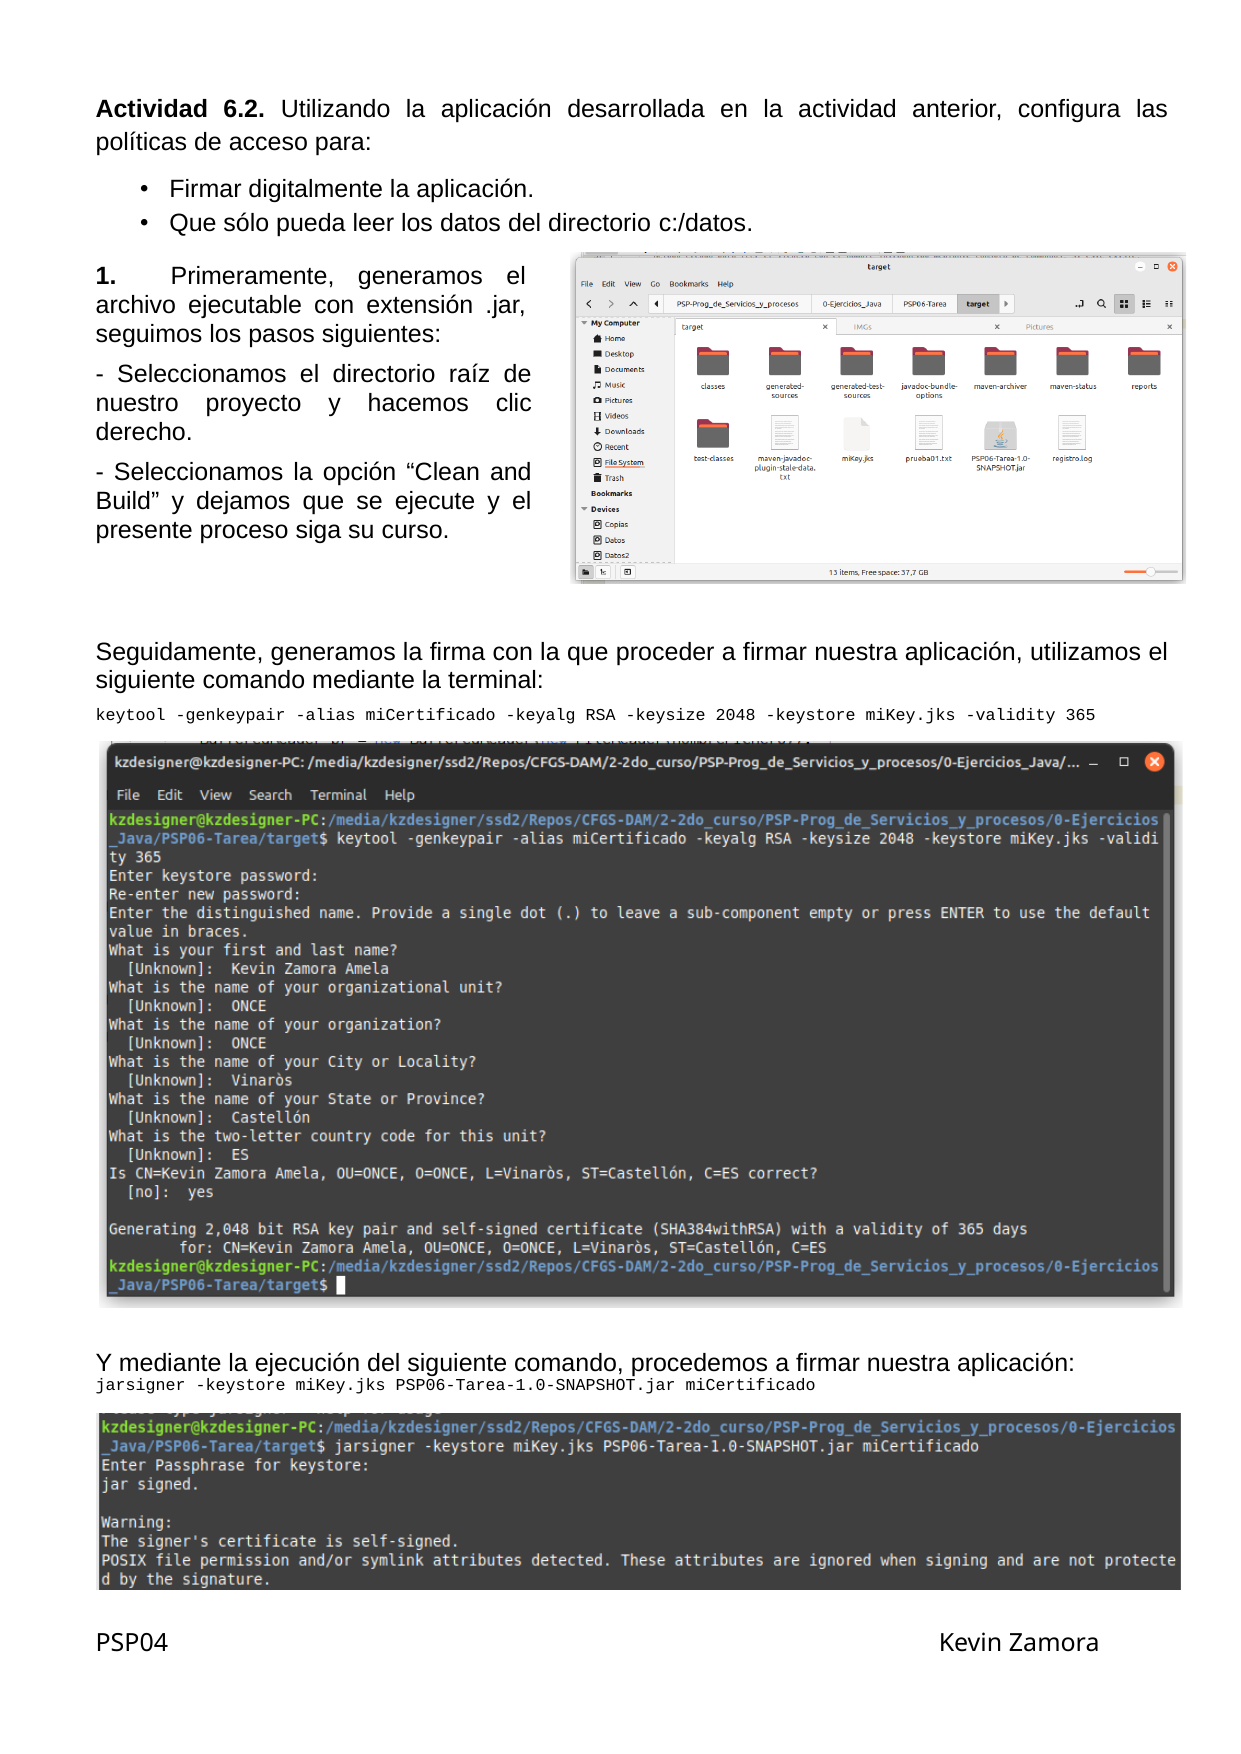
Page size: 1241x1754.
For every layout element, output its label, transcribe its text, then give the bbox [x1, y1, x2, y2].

text - Seleccionamos la opción “Clean and Build” y dejamos que se ejecute y el presente proceso siga su curso. [95, 457, 532, 544]
list Primeramente, generamos el archivo ejecutable con extensión .jar, seguimos los pasos siguientes: [95, 261, 526, 347]
list Que sólo pueda leer los datos del directorio c:/datos. [140, 207, 1170, 236]
list Firmar digitalmente la aplicación. [140, 174, 1170, 203]
text keytool -genkeypair -alias miCertificado -keyalg RSA -keysize 2048 -keystore miKey.jks -validity 365 [95, 706, 1170, 725]
text - Seleccionamos el directorio raíz de nuestro proyecto y hacemos clic derecho. [95, 359, 532, 446]
text Y mediante la ejecución del siguiente comando, procedemos a firmar nuestra aplicación: jarsigner -keystore miKey.jks PSP06-Tarea-1.0-SNAPSHOT.jar miCertificado [95, 1348, 1170, 1395]
picture [96, 1425, 1181, 1590]
picture [570, 252, 1187, 584]
text Seguidamente, generamos la firma con la que proceder a firmar nuestra aplicación, utilizamos el siguiente comando mediante la terminal: [95, 637, 1170, 694]
text Actividad 6.2. Utilizando la aplicación desarrollada en la actividad anterior, configura las políticas de acceso para: [95, 94, 1170, 156]
